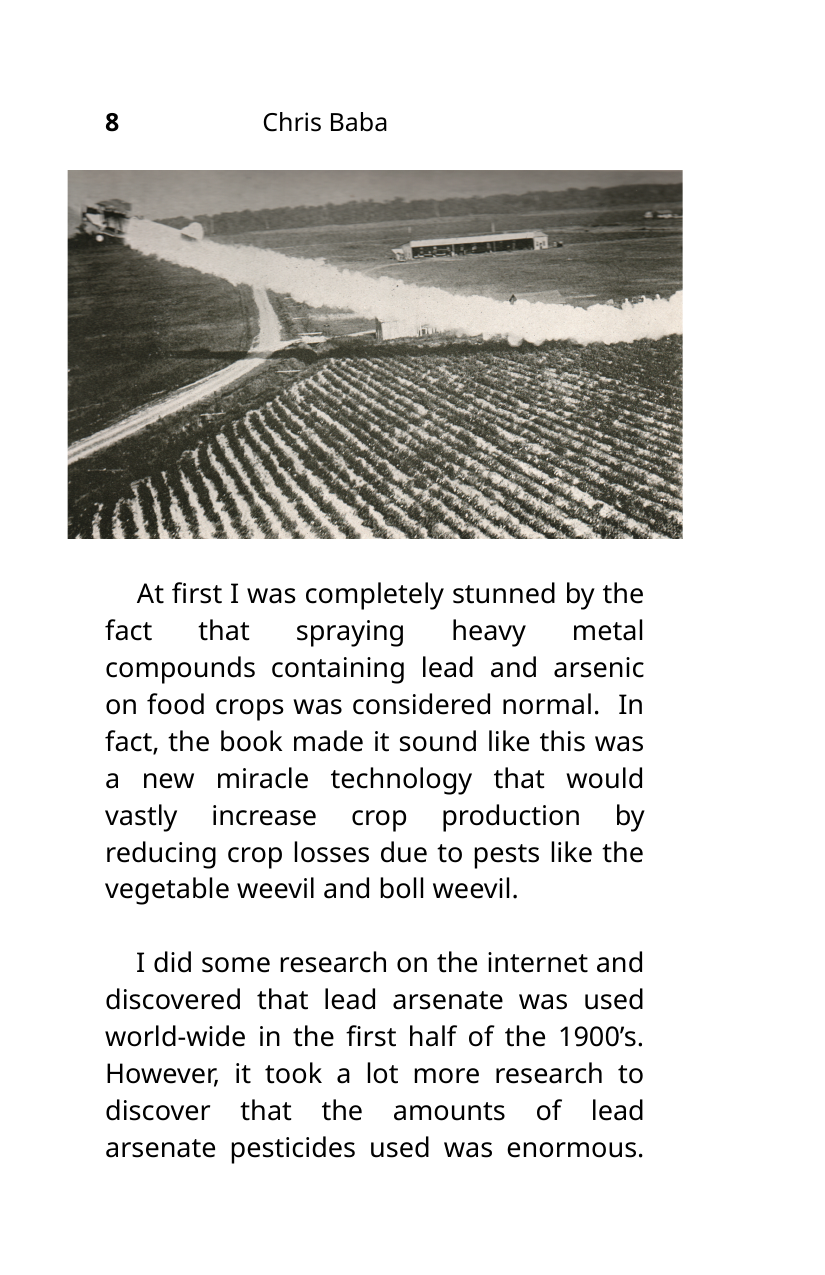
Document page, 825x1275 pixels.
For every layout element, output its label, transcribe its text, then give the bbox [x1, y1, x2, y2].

text I did some research on the internet and discovered that lead arsenate was used world-wide in the first half of the 1900’s. However, it took a lot more research to discover that the amounts of lead arsenate pesticides used was enormous. [105, 944, 645, 1165]
text At first I was completely stunned by the fact that spraying heavy metal compounds containing lead and arsenic on food crops was considered normal. In fact, the book made it sound like this was a new miracle technology that would vastly increase crop production by reducing crop losses due to pests like the vegetable weevil and boll weevil. [105, 575, 645, 907]
picture [67, 170, 683, 539]
